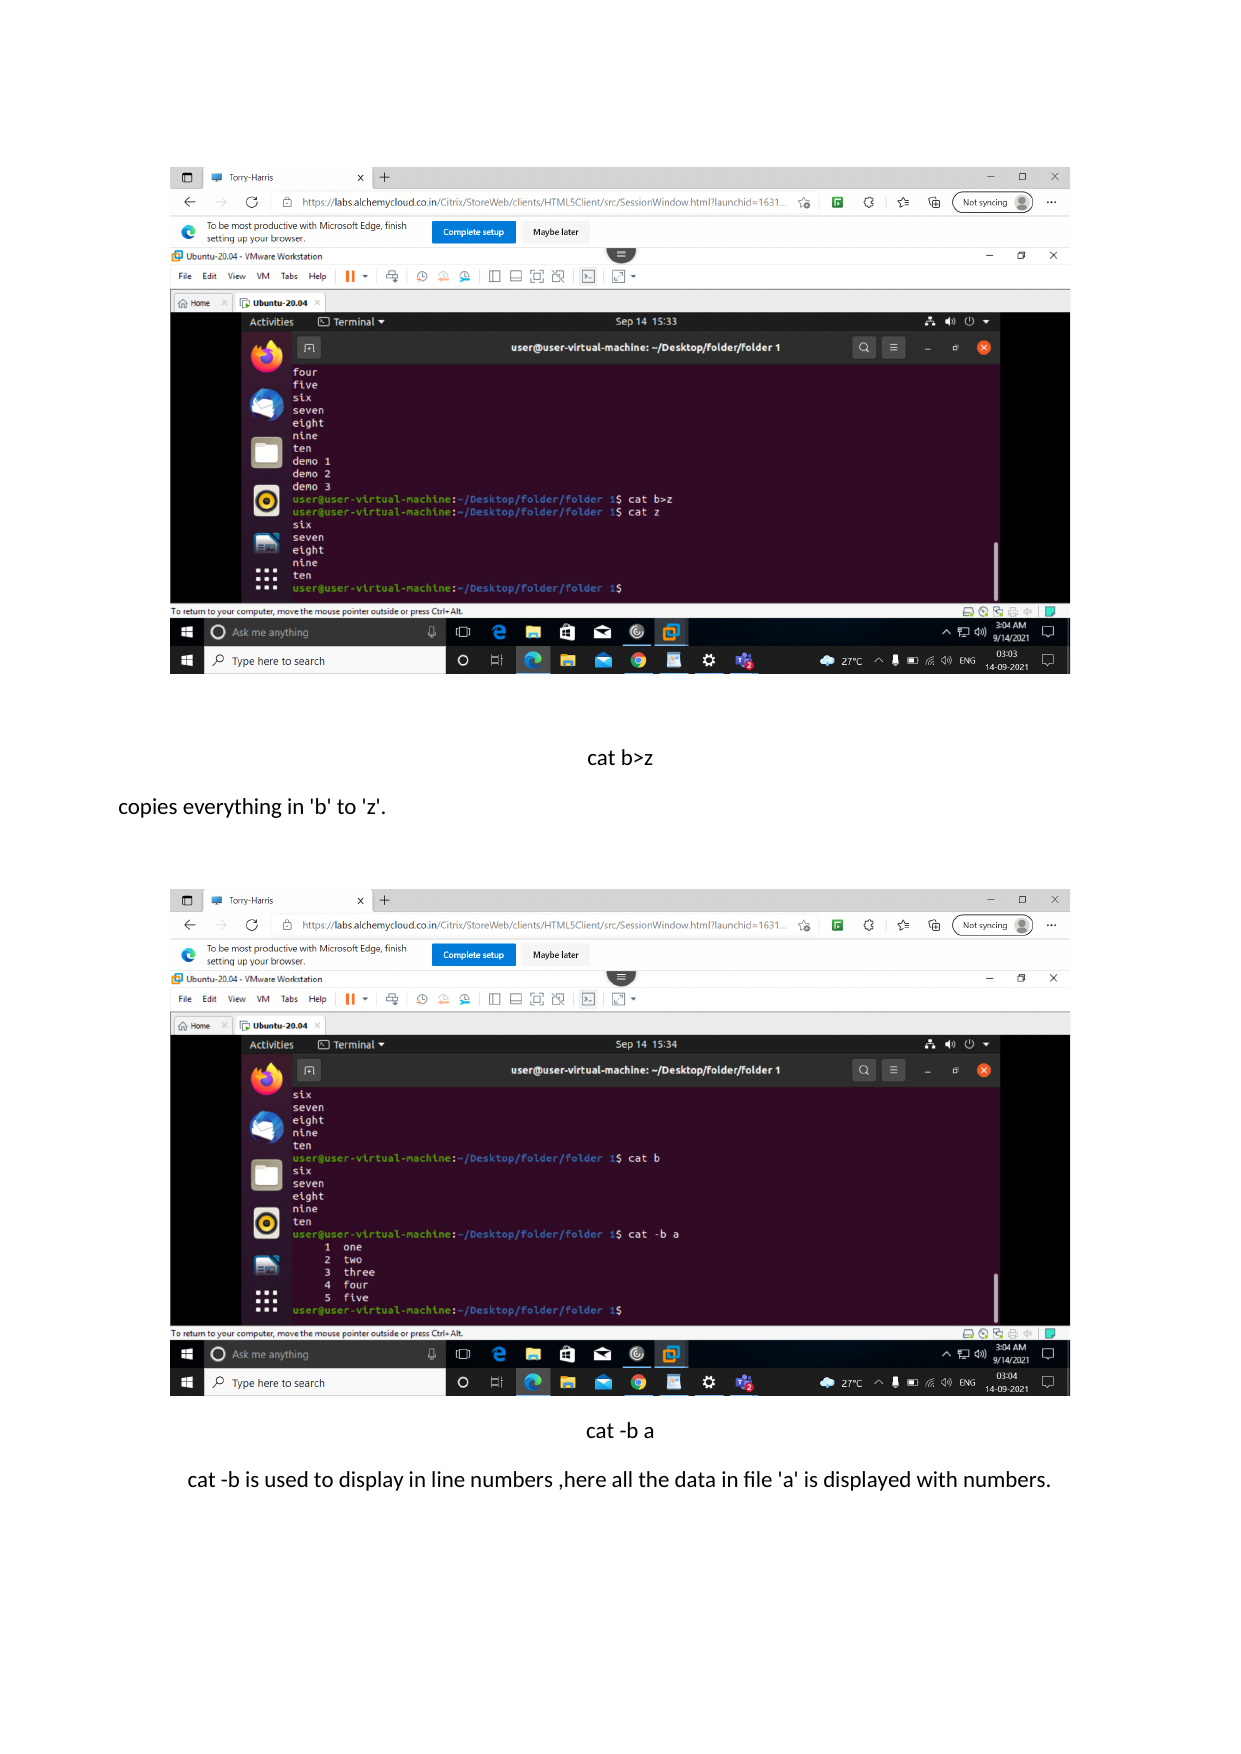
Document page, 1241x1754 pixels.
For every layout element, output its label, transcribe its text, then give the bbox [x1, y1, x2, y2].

text cat -b a [118, 1417, 1122, 1444]
text cat -b is used to display in line numbers ,here all the data in file 'a' is displayed with numbers. [118, 1465, 1122, 1493]
text cat b>z [118, 743, 1122, 771]
text copies everything in 'b' to 'z'. [118, 792, 1122, 820]
